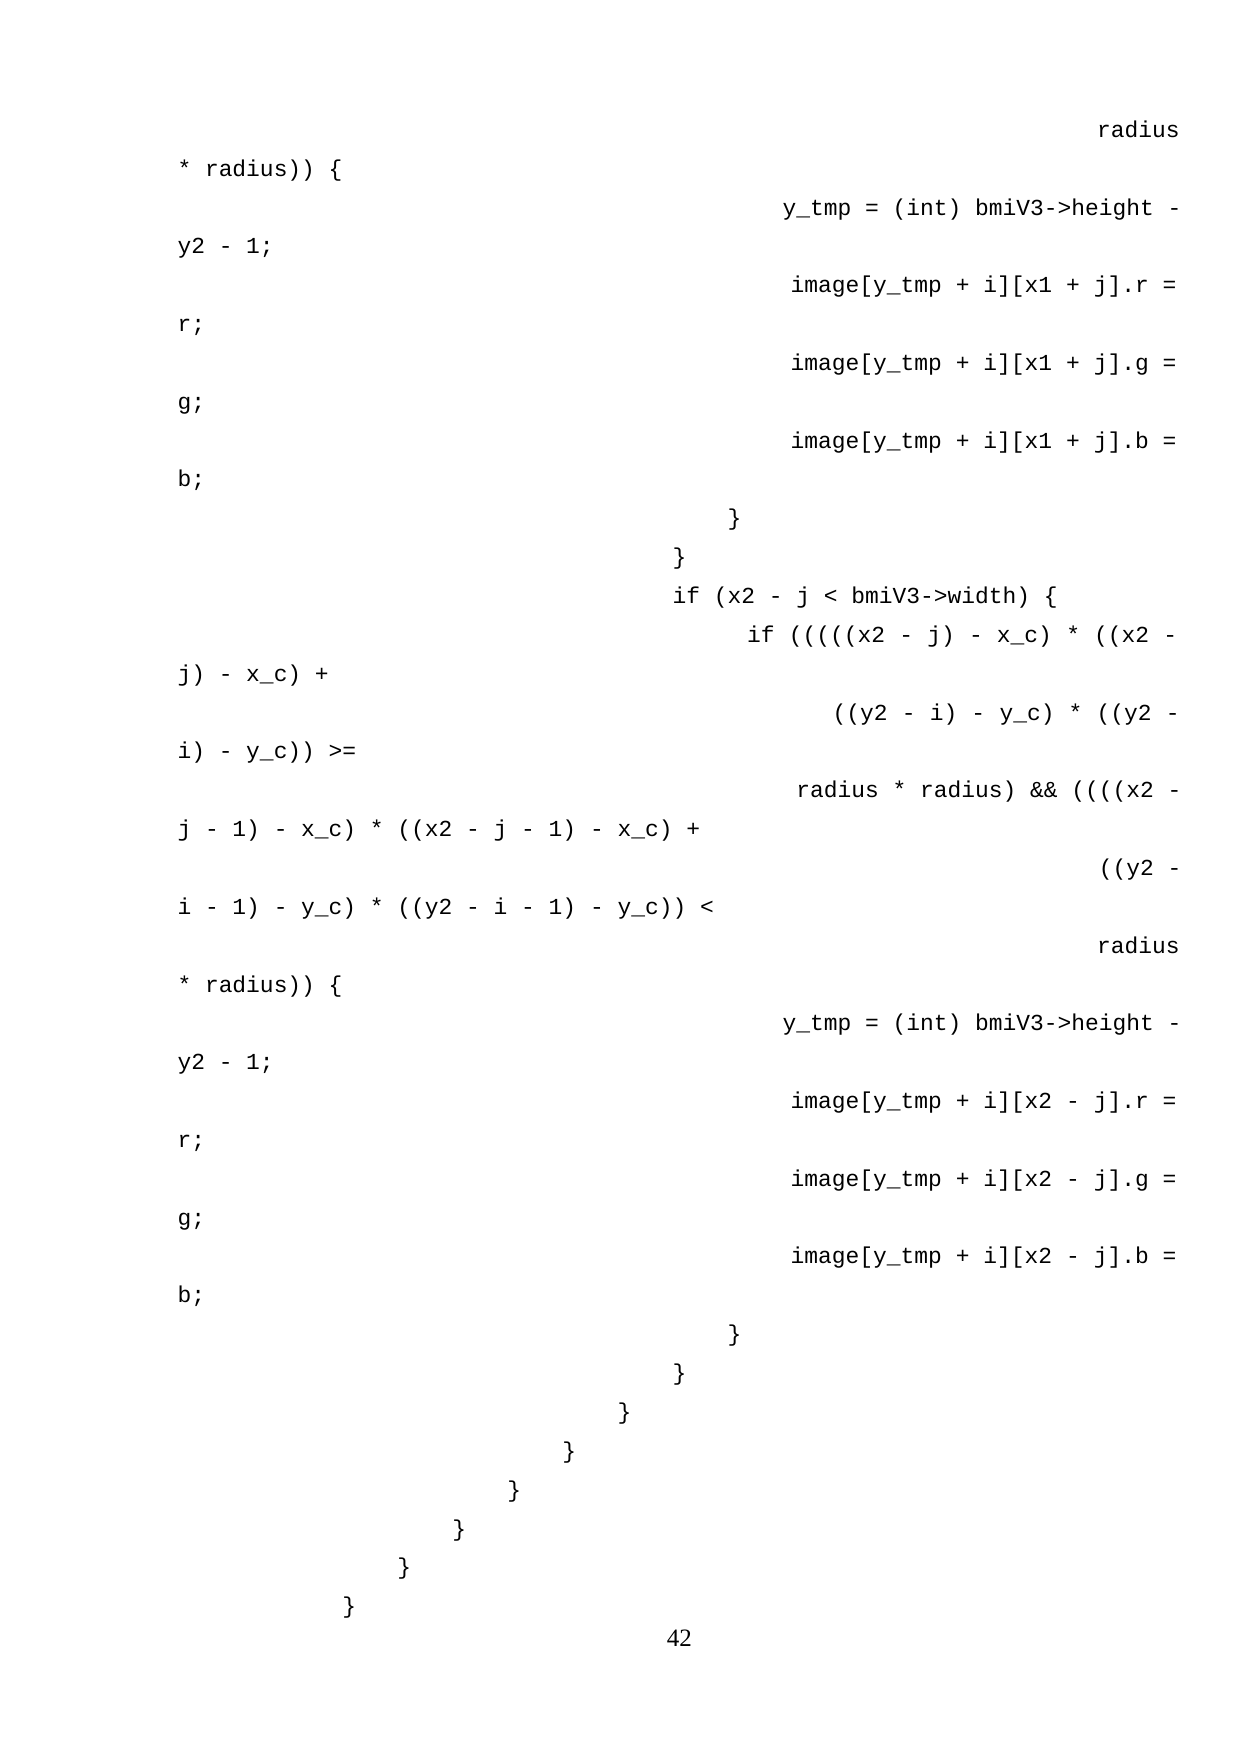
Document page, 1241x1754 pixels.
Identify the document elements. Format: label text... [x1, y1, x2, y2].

text radius * radius)) { [177, 118, 1181, 183]
text if (x2 - j < bmiV3->width) { [177, 584, 1181, 610]
text } [177, 546, 1181, 571]
text } [177, 1478, 1181, 1504]
text radius * radius)) { [177, 934, 1181, 999]
text } [177, 1323, 1181, 1348]
text } [177, 507, 1181, 533]
text image[y_tmp + i][x2 - j].g = g; [177, 1167, 1181, 1232]
text image[y_tmp + i][x1 + j].g = g; [177, 351, 1181, 416]
text } [177, 1556, 1181, 1582]
text } [177, 1594, 1181, 1621]
text y_tmp = (int) bmiV3->height - y2 - 1; [177, 1012, 1181, 1077]
text radius * radius) && ((((x2 - j - 1) - x_c) * ((x2 - j - 1) - x_c) + [177, 779, 1181, 843]
text y_tmp = (int) bmiV3->height - y2 - 1; [177, 196, 1181, 261]
text } [177, 1361, 1181, 1387]
text image[y_tmp + i][x2 - j].r = r; [177, 1089, 1181, 1154]
text ((y2 - i) - y_c) * ((y2 - i) - y_c)) >= [177, 701, 1181, 766]
text } [177, 1517, 1181, 1543]
text image[y_tmp + i][x1 + j].b = b; [177, 429, 1181, 494]
text image[y_tmp + i][x1 + j].r = r; [177, 273, 1181, 338]
text image[y_tmp + i][x2 - j].b = b; [177, 1245, 1181, 1310]
text } [177, 1400, 1181, 1426]
text ((y2 - i - 1) - y_c) * ((y2 - i - 1) - y_c)) < [177, 856, 1181, 921]
text } [177, 1439, 1181, 1465]
text if (((((x2 - j) - x_c) * ((x2 - j) - x_c) + [177, 623, 1181, 688]
